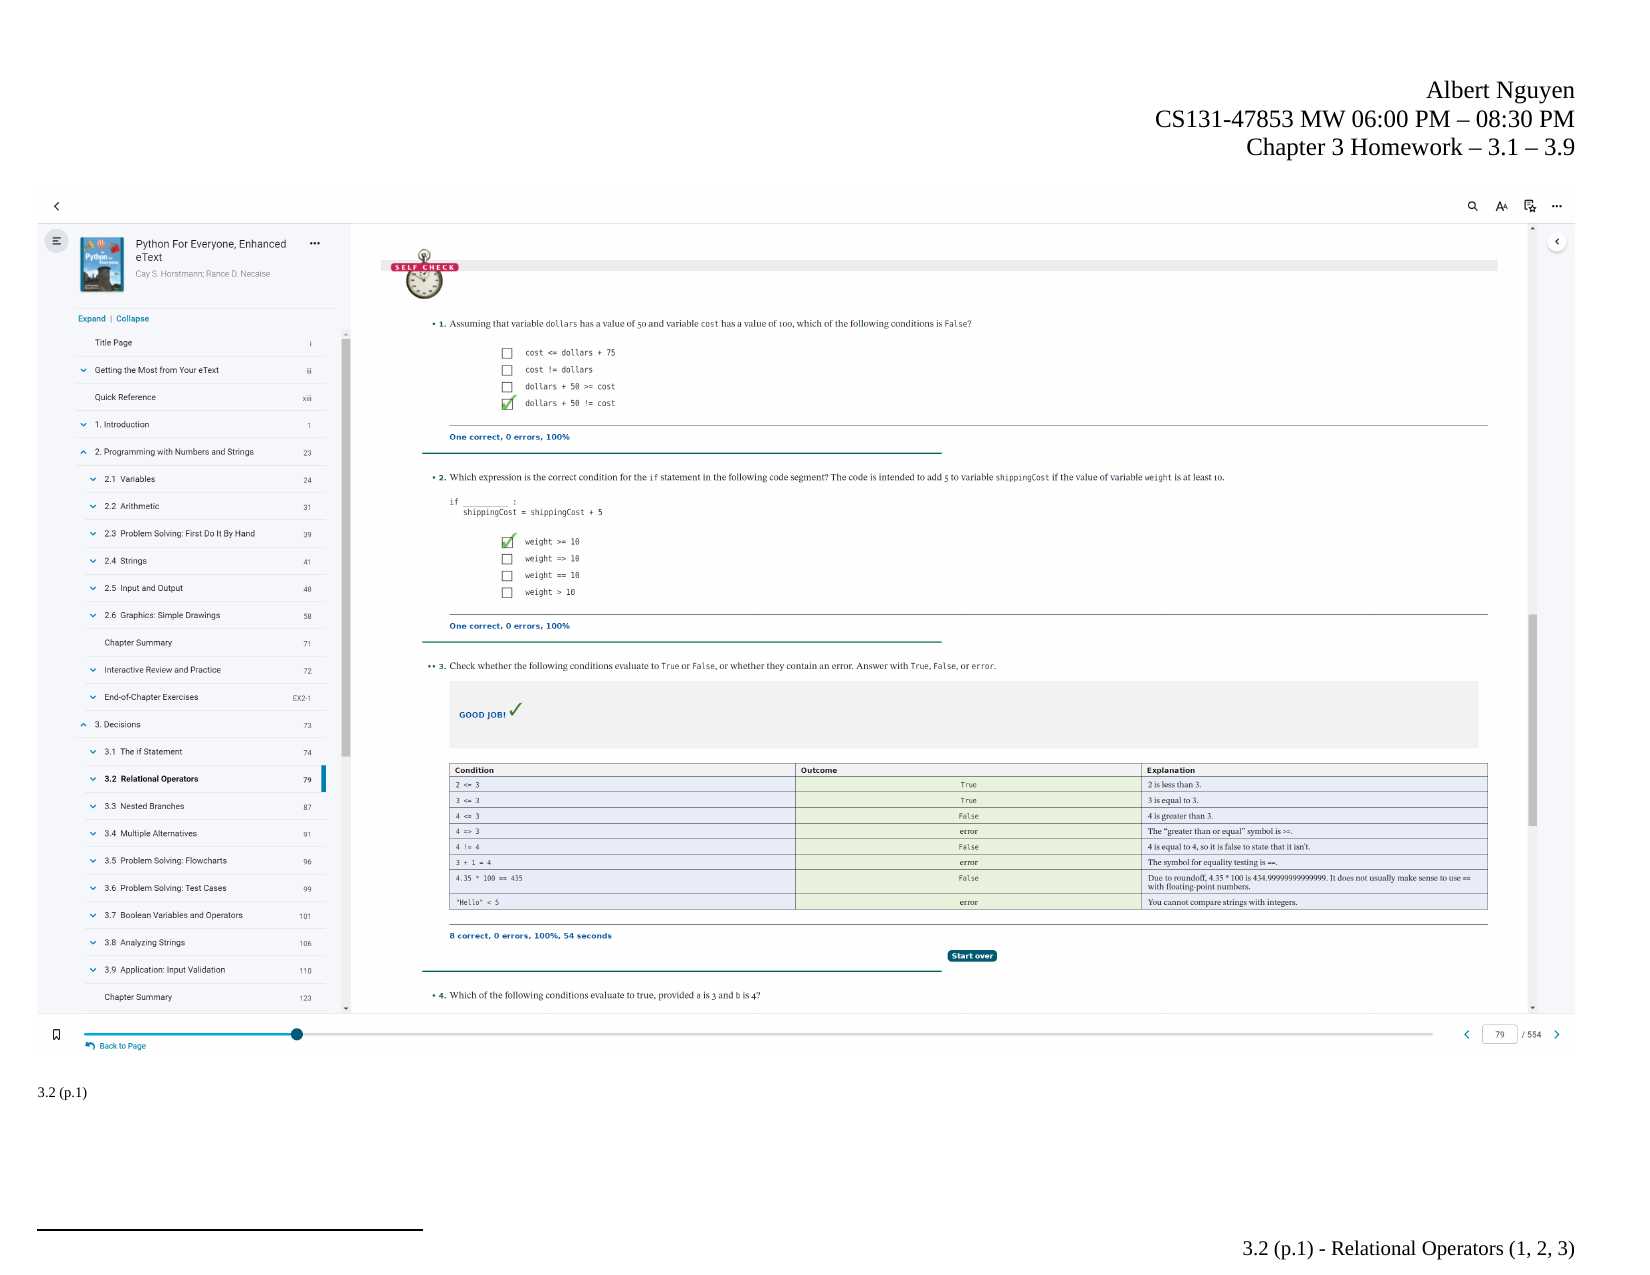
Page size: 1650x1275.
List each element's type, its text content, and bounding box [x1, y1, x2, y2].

text - Relational Operators (1, 2, 3) [37, 1236, 1575, 1260]
picture [37, 190, 1575, 1055]
